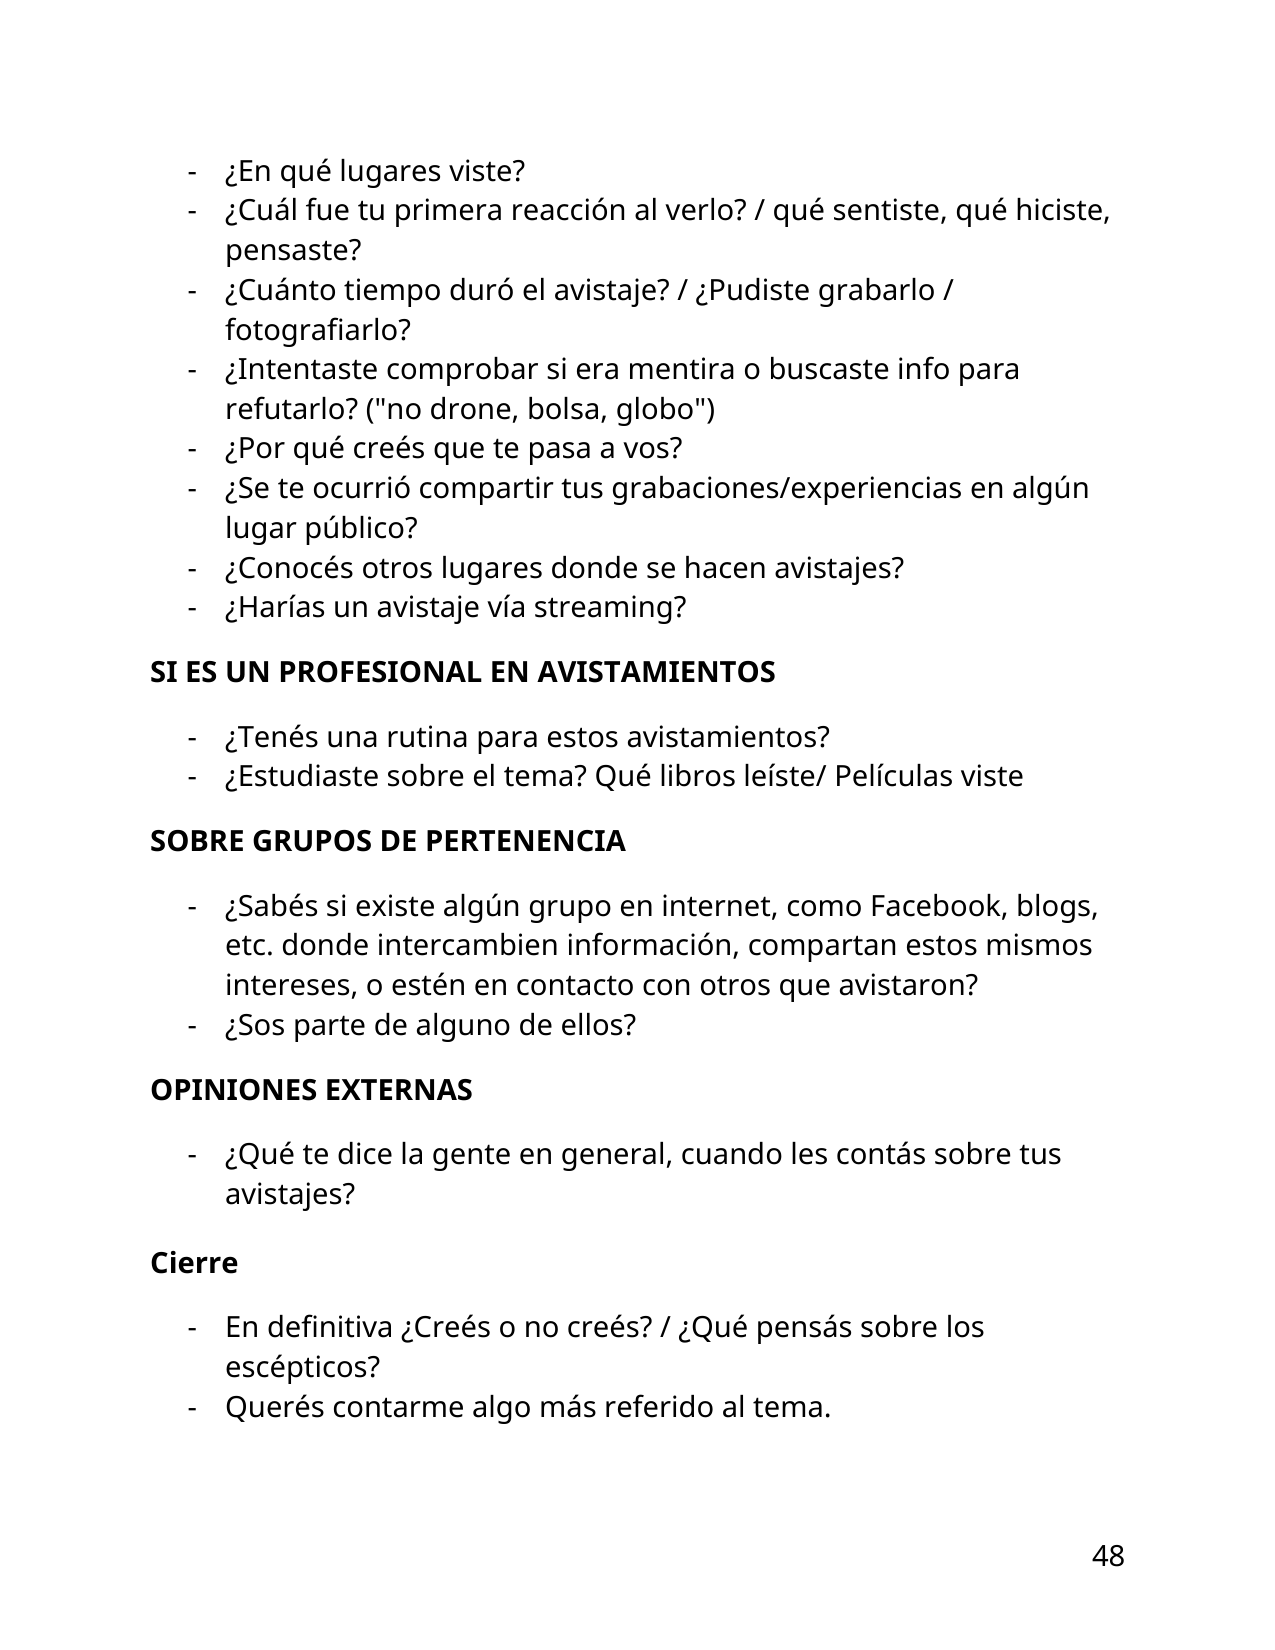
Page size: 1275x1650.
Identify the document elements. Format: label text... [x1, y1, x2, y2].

list ¿Sos parte de alguno de ellos? [187, 1004, 1125, 1044]
list En definitiva ¿Creés o no creés? / ¿Qué pensás sobre los escépticos? [187, 1307, 1125, 1386]
list ¿Por qué creés que te pasa a vos? [187, 428, 1125, 467]
text Cierre [150, 1242, 1125, 1282]
list ¿Cuál fue tu primera reacción al verlo? / qué sentiste, qué hiciste, pensaste? [187, 190, 1125, 269]
list ¿Sabés si existe algún grupo en internet, como Facebook, blogs, etc. donde intercambien información, compartan estos mismos intereses, o estén en contacto con otros que avistaron? [187, 885, 1125, 1004]
list ¿En qué lugares viste? [187, 150, 1125, 190]
list ¿Tenés una rutina para estos avistamientos? [187, 716, 1125, 756]
list Querés contarme algo más referido al tema. [187, 1386, 1125, 1426]
text SI ES UN PROFESIONAL EN AVISTAMIENTOS [150, 651, 1125, 691]
list ¿Intentaste comprobar si era mentira o buscaste info para refutarlo? ("no drone, bolsa, globo") [187, 348, 1125, 428]
list ¿Cuánto tiempo duró el avistaje? / ¿Pudiste grabarlo / fotografiarlo? [187, 269, 1125, 348]
list ¿Qué te dice la gente en general, cuando les contás sobre tus avistajes? [187, 1133, 1125, 1213]
list ¿Estudiaste sobre el tema? Qué libros leíste/ Películas viste [187, 756, 1125, 795]
list ¿Se te ocurrió compartir tus grabaciones/experiencias en algún lugar público? [187, 467, 1125, 547]
text SOBRE GRUPOS DE PERTENENCIA [150, 820, 1125, 860]
text OPINIONES EXTERNAS [150, 1069, 1125, 1108]
list ¿Harías un avistaje vía streaming? [187, 587, 1125, 626]
list ¿Conocés otros lugares donde se hacen avistajes? [187, 547, 1125, 587]
